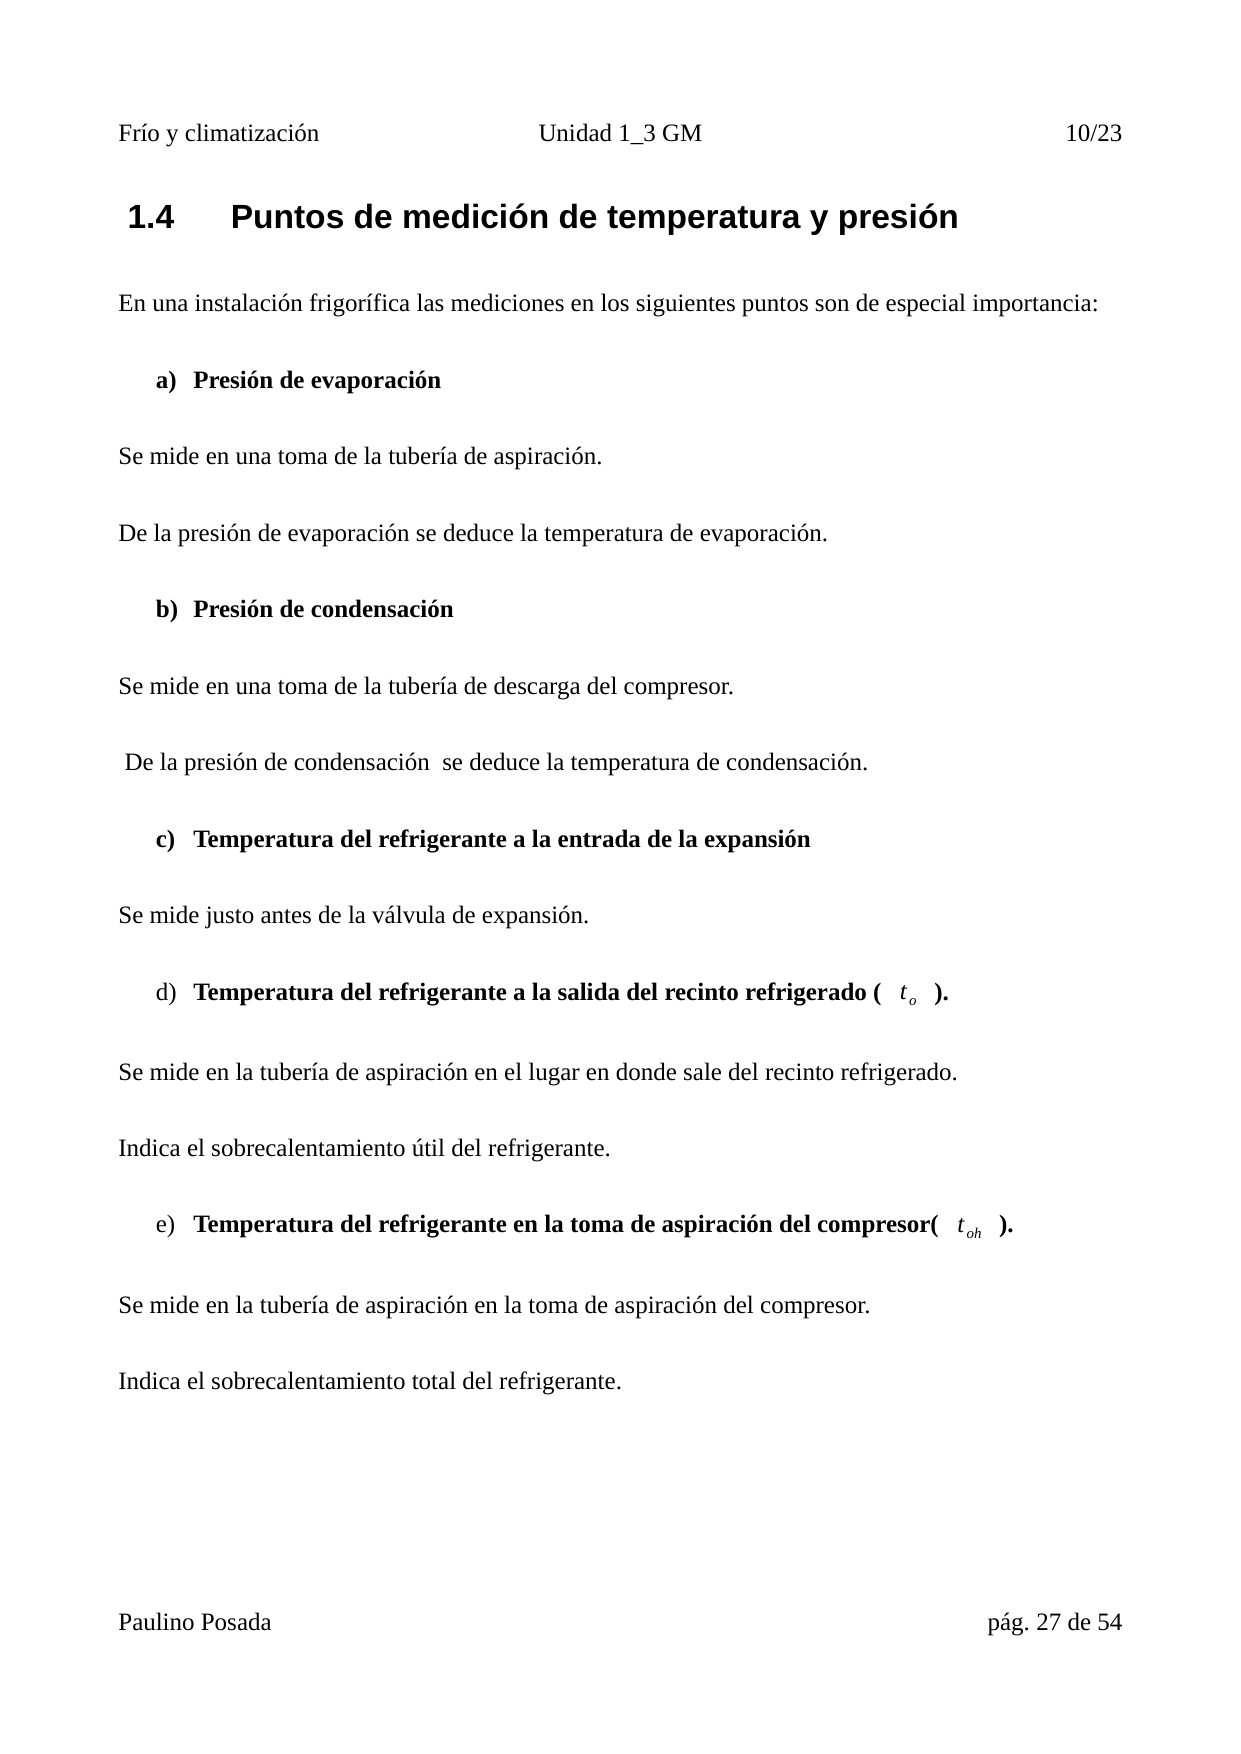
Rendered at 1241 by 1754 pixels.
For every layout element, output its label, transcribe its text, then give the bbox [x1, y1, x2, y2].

text Se mide justo antes de la válvula de expansión. [118, 900, 1122, 929]
list Temperatura del refrigerante en la toma de aspiración del compresor(). [156, 1209, 1122, 1242]
list Temperatura del refrigerante a la salida del recinto refrigerado (). [156, 977, 1122, 1009]
text Se mide en una toma de la tubería de aspiración. [118, 441, 1122, 470]
list Presión de evaporación [156, 365, 1122, 394]
list Temperatura del refrigerante a la entrada de la expansión [156, 824, 1122, 852]
text De la presión de condensación se deduce la temperatura de condensación. [118, 747, 1122, 776]
text Se mide en una toma de la tubería de descarga del compresor. [118, 671, 1122, 699]
list Presión de condensación [156, 594, 1122, 623]
subtitle Puntos de medición de temperatura y presión [118, 197, 1122, 236]
list Se mide en la tubería de aspiración en el lugar en donde sale del recinto refrigerado. [118, 1057, 1122, 1085]
list Indica el sobrecalentamiento útil del refrigerante. [118, 1133, 1122, 1162]
text De la presión de evaporación se deduce la temperatura de evaporación. [118, 518, 1122, 547]
text En una instalación frigorífica las mediciones en los siguientes puntos son de especial importancia: [118, 288, 1122, 317]
text Se mide en la tubería de aspiración en la toma de aspiración del compresor. [118, 1290, 1122, 1318]
text Indica el sobrecalentamiento total del refrigerante. [118, 1366, 1122, 1395]
